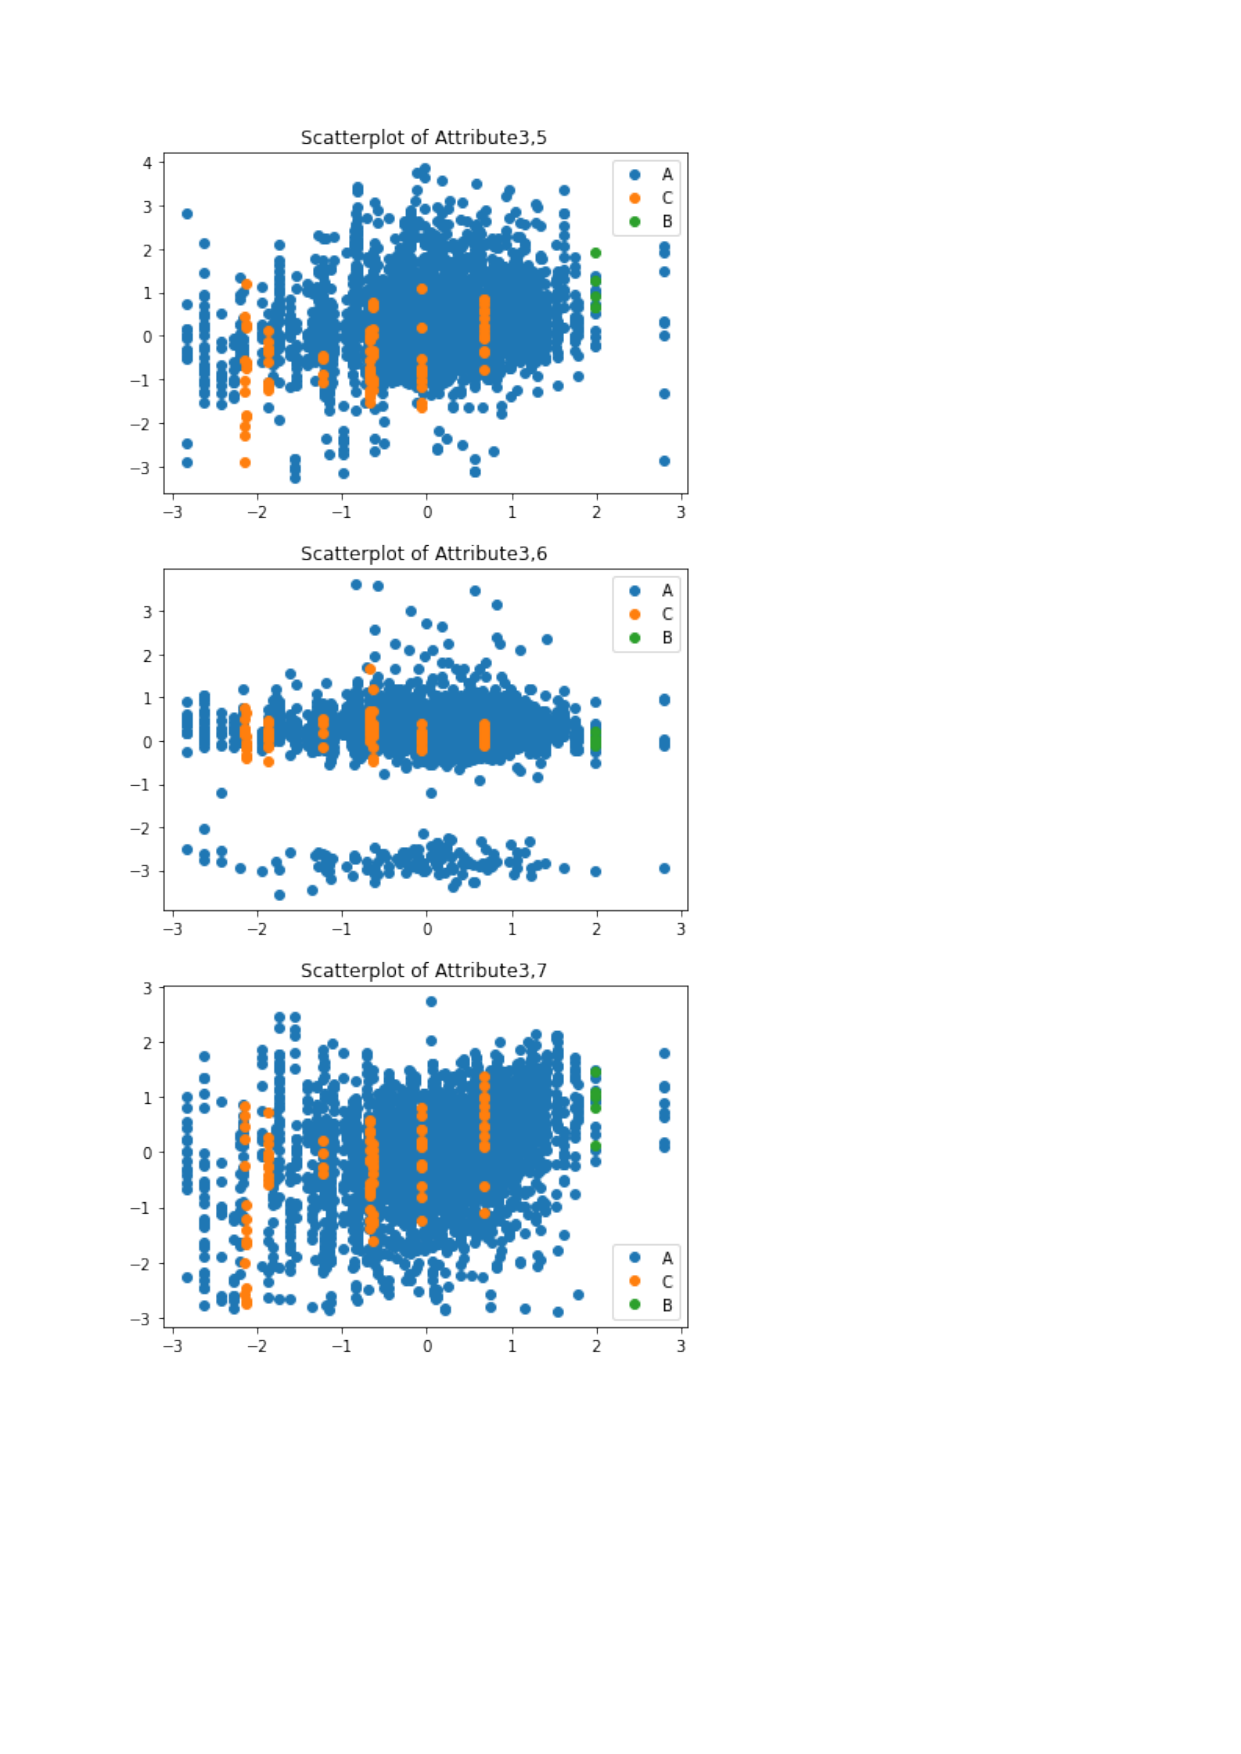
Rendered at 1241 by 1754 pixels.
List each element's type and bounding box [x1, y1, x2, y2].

picture [118, 535, 697, 948]
picture [118, 951, 697, 1365]
picture [118, 118, 697, 531]
